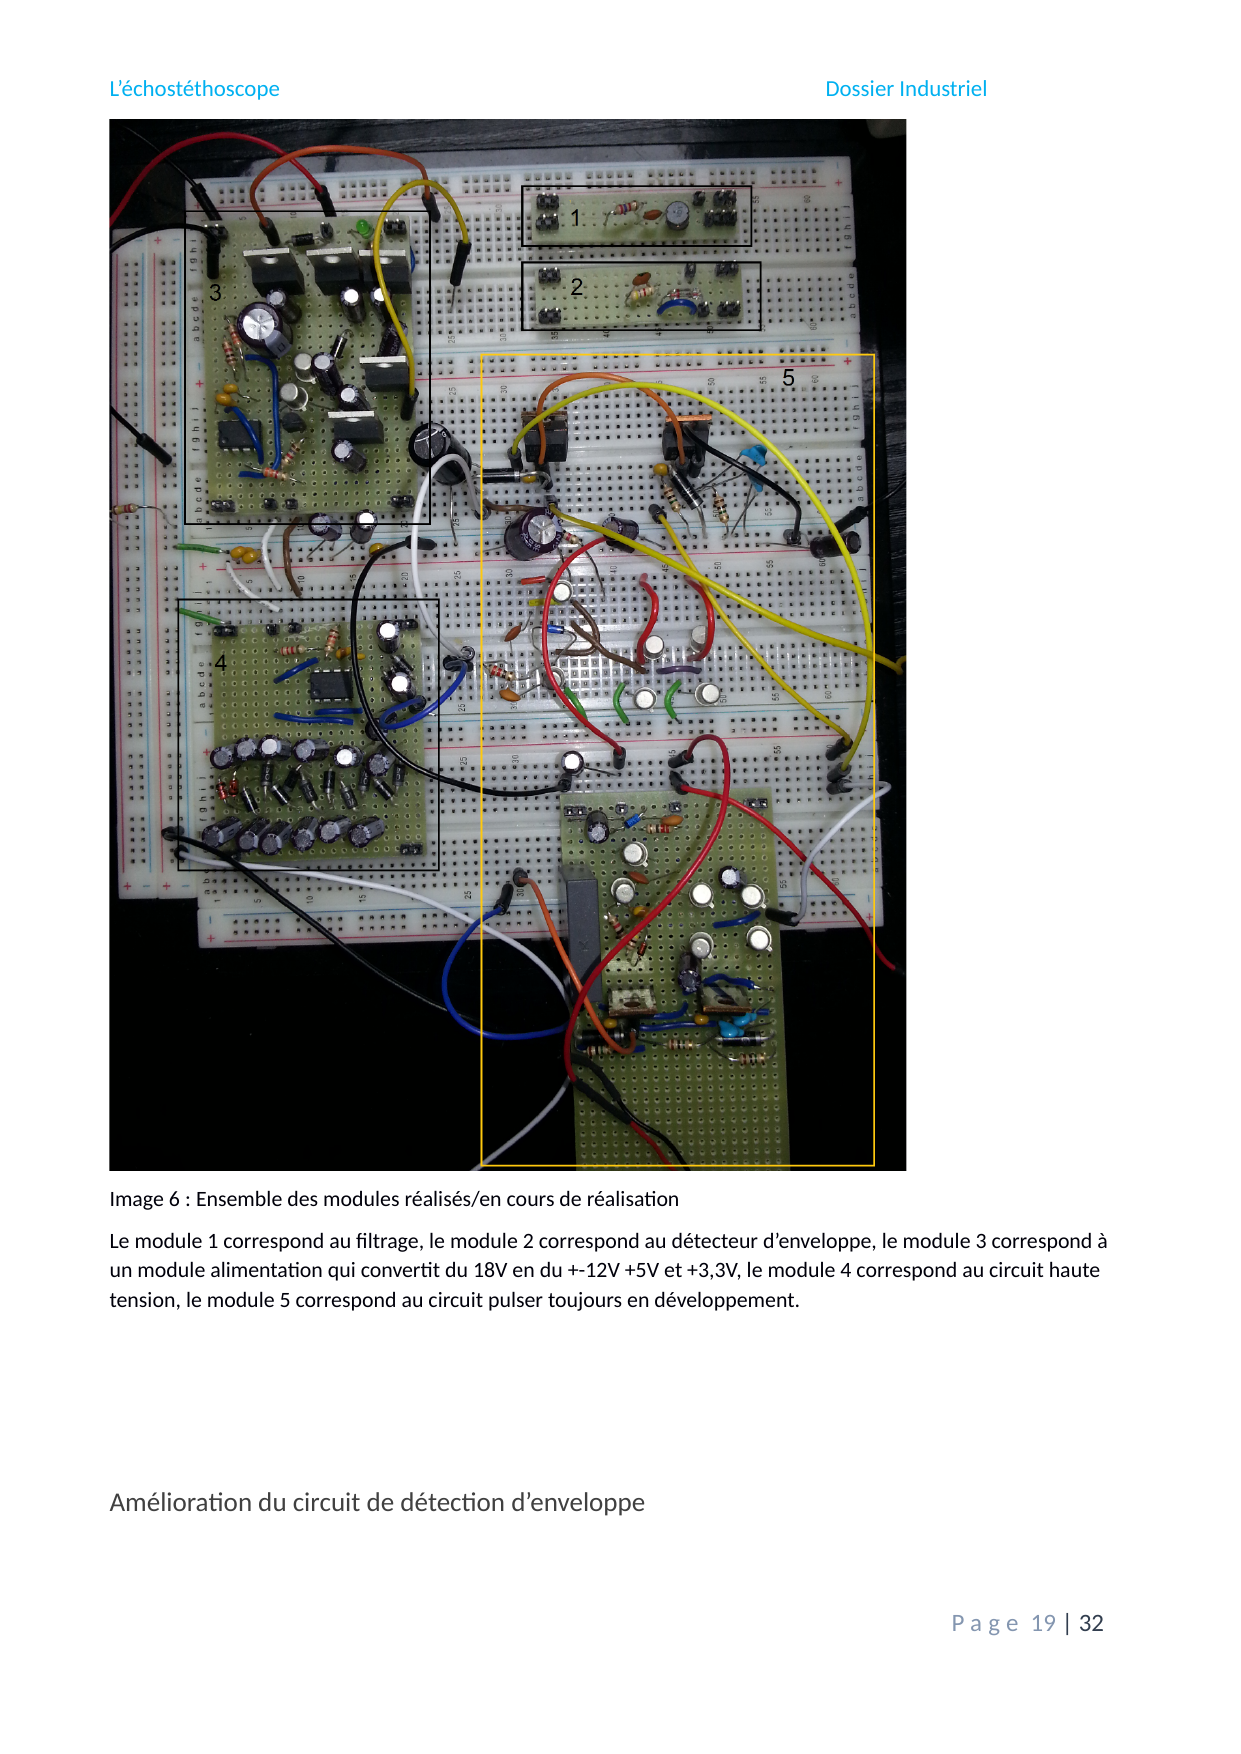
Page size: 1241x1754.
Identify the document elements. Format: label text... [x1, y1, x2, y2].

text Le module 1 correspond au filtrage, le module 2 correspond au détecteur d’enveloppe, le module 3 correspond à un module alimentation qui convertit du 18V en du +-12V +5V et +3,3V, le module 4 correspond au circuit haute tension, le module 5 correspond au circuit pulser toujours en développement. [109, 1227, 1131, 1312]
text Image 6 : Ensemble des modules réalisés/en cours de réalisation [109, 1185, 1131, 1212]
subtitle Amélioration du circuit de détection d’enveloppe [109, 1485, 1131, 1518]
picture [109, 119, 907, 1171]
